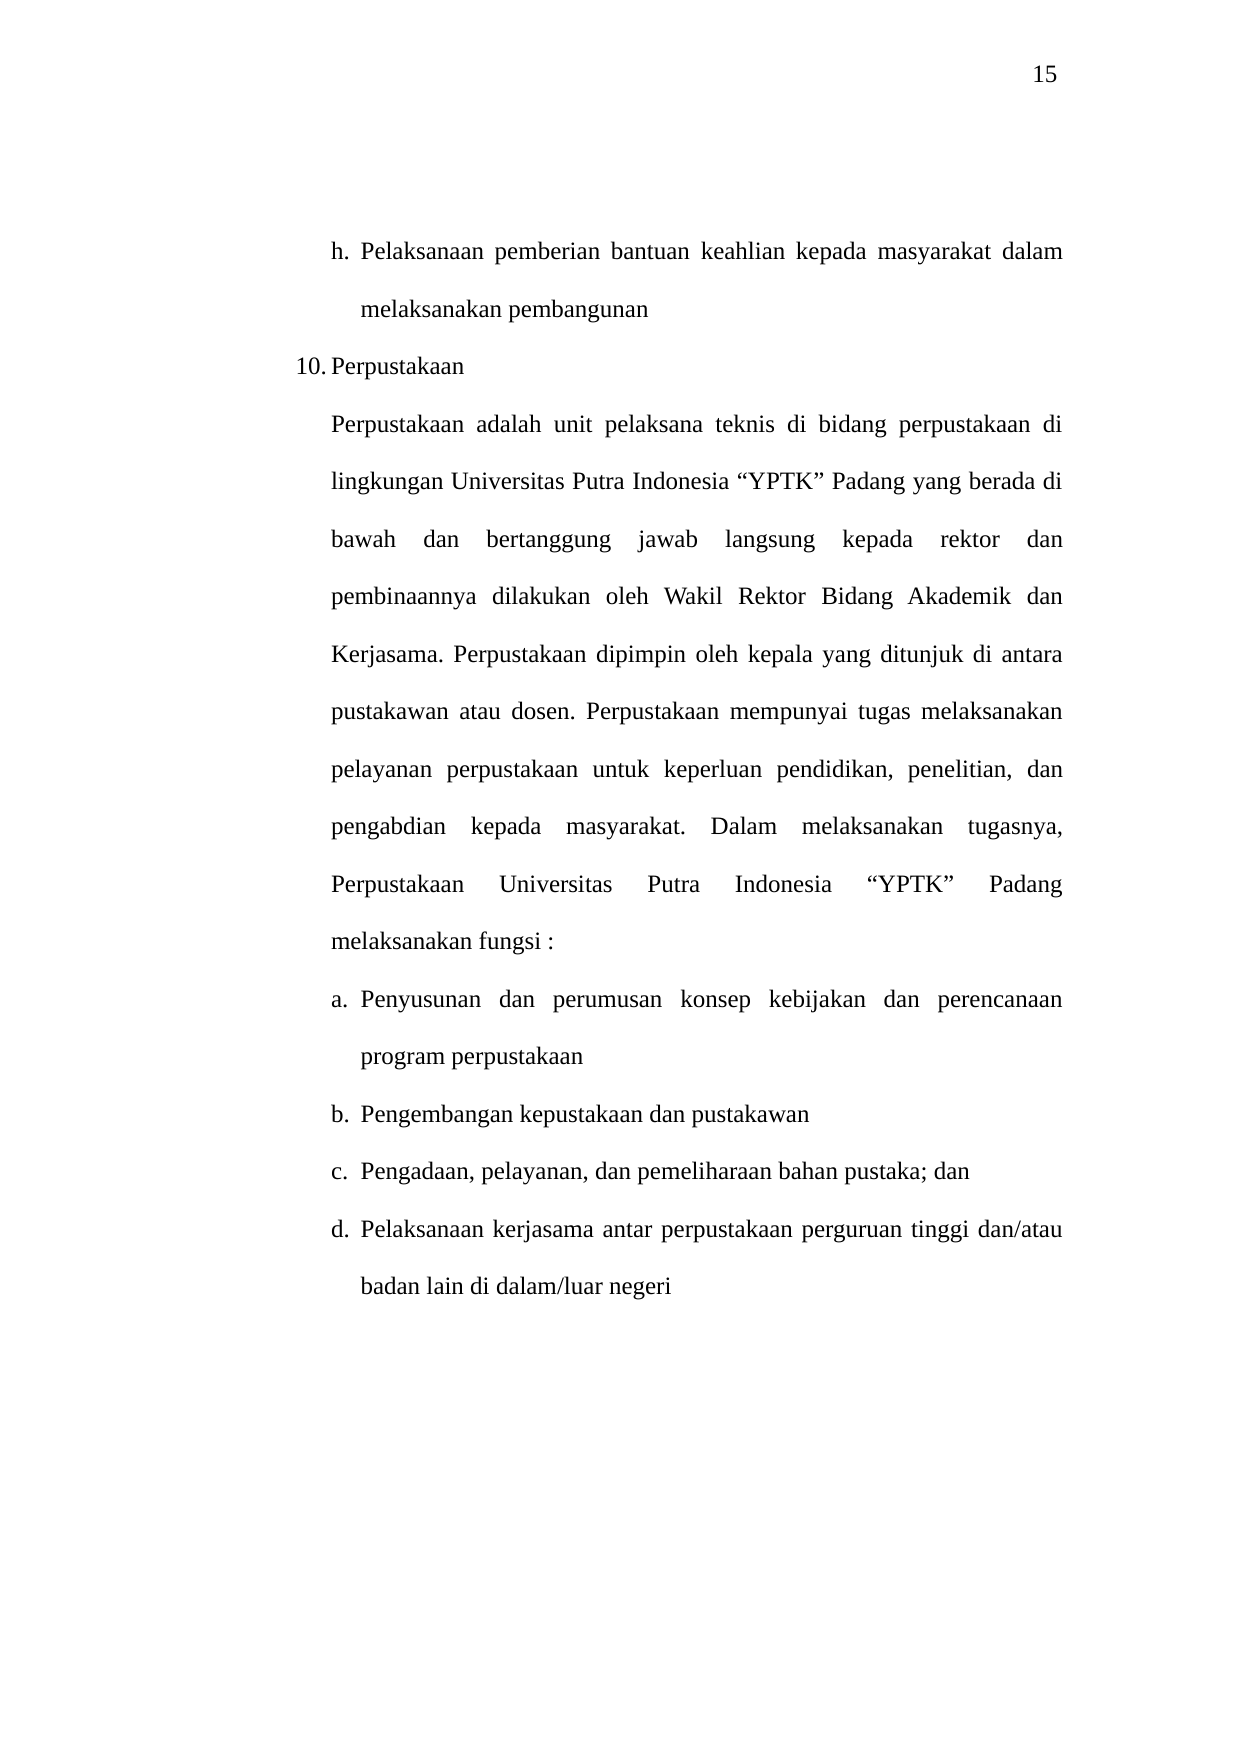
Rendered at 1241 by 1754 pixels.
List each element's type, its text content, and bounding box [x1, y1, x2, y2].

list Pengembangan kepustakaan dan pustakawan [331, 1099, 1063, 1127]
list Perpustakaan adalah unit pelaksana teknis di bidang perpustakaan di lingkungan Universitas Putra Indonesia “YPTK” Padang yang berada di bawah dan bertanggung jawab langsung kepada rektor dan pembinaannya dilakukan oleh Wakil Rektor Bidang Akademik dan Kerjasama. Perpustakaan dipimpin oleh kepala yang ditunjuk di antara pustakawan atau dosen. Perpustakaan mempunyai tugas melaksanakan pelayanan perpustakaan untuk keperluan pendidikan, penelitian, dan pengabdian kepada masyarakat. Dalam melaksanakan tugasnya, Perpustakaan Universitas Putra Indonesia “YPTK” Padang melaksanakan fungsi : [295, 409, 1063, 955]
list Pengadaan, pelayanan, dan pemeliharaan bahan pustaka; dan [331, 1156, 1063, 1185]
list Penyusunan dan perumusan konsep kebijakan dan perencanaan program perpustakaan [331, 984, 1063, 1070]
list Pelaksanaan kerjasama antar perpustakaan perguruan tinggi dan/atau badan lain di dalam/luar negeri [331, 1214, 1063, 1300]
list Perpustakaan [295, 351, 1063, 380]
list Pelaksanaan pemberian bantuan keahlian kepada masyarakat dalam melaksanakan pembangunan [331, 236, 1063, 322]
